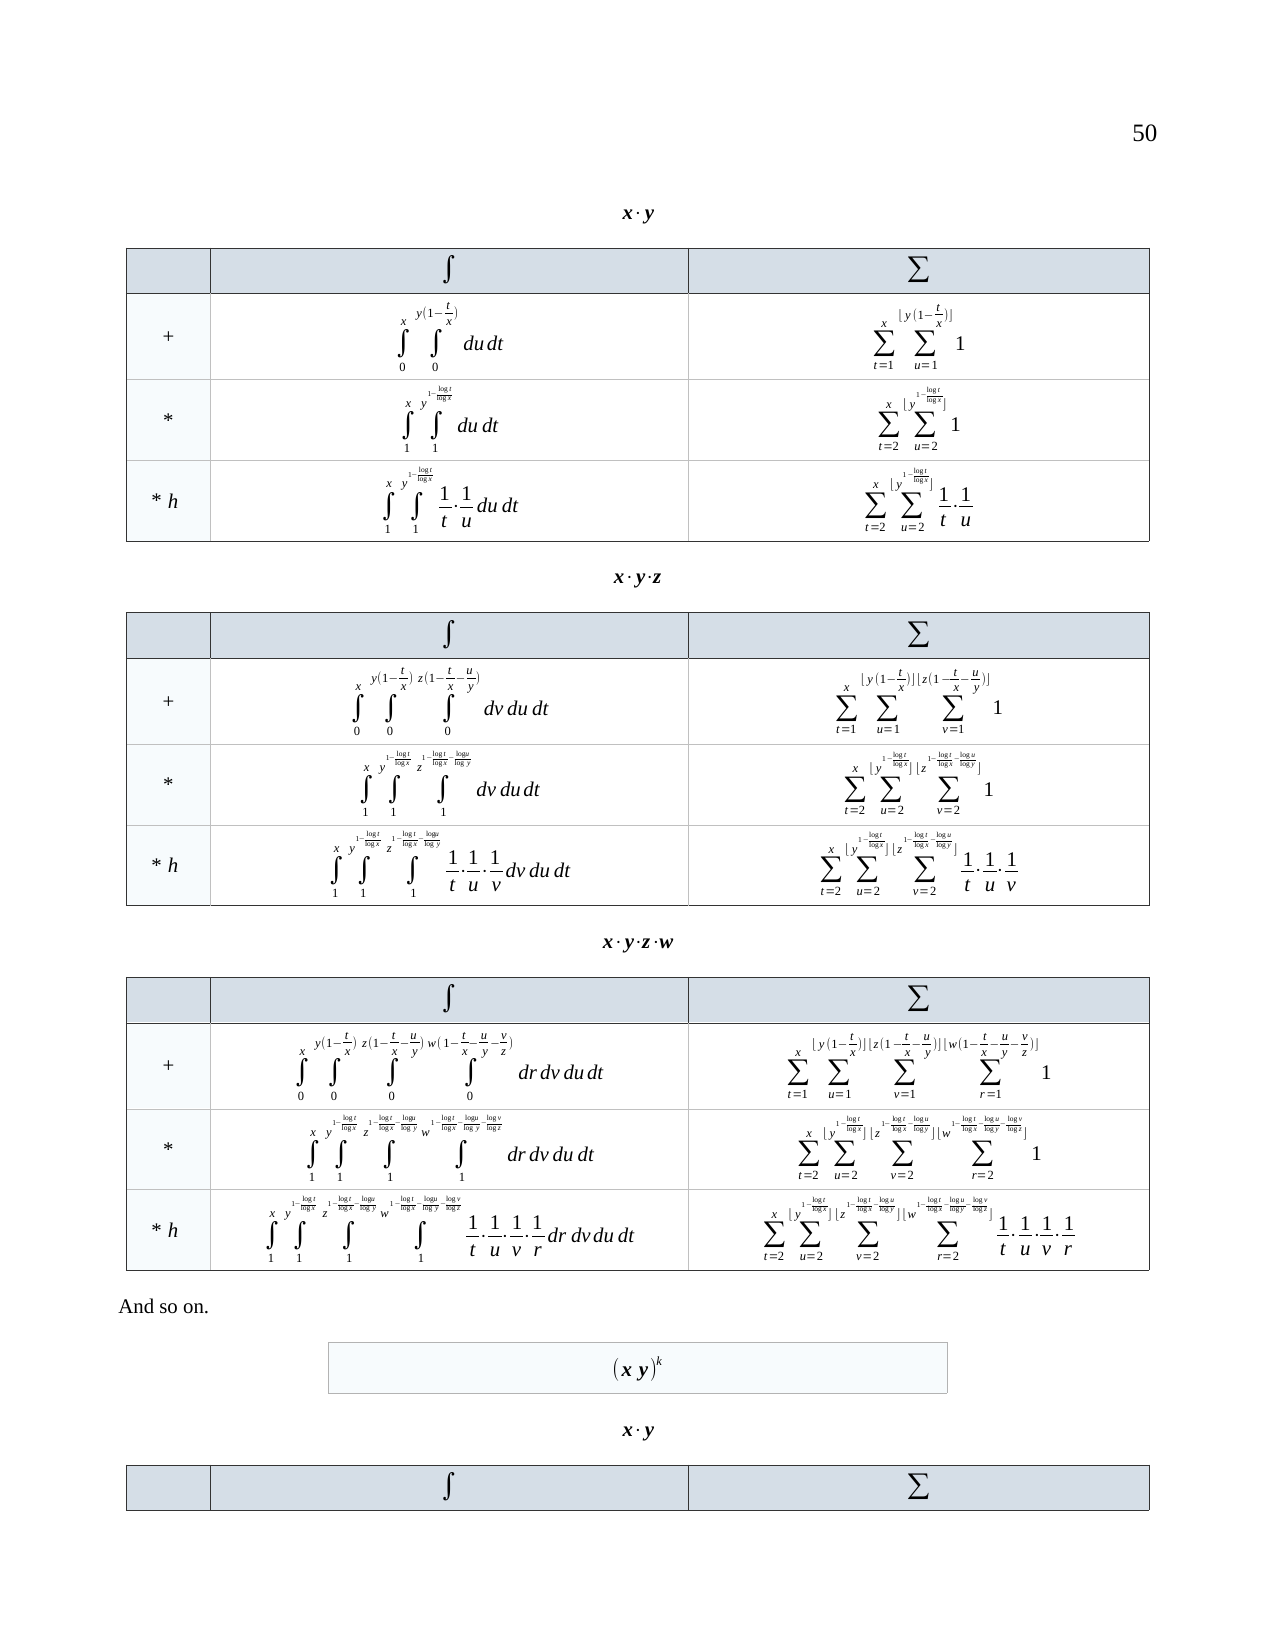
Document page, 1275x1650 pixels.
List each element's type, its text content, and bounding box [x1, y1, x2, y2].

table_cell [211, 294, 688, 379]
table_cell + [127, 294, 210, 379]
table_cell [211, 659, 688, 744]
table_cell [689, 380, 1149, 460]
table_cell [211, 1024, 688, 1108]
table_cell [211, 461, 688, 541]
text And so on. [118, 1294, 1157, 1318]
table_cell * [127, 826, 210, 905]
table_cell [689, 1190, 1149, 1270]
table_cell [689, 461, 1149, 541]
table_cell [689, 1110, 1149, 1189]
table_cell + [127, 1024, 210, 1108]
table_cell [689, 294, 1149, 379]
table_cell [211, 1190, 688, 1270]
table_cell [211, 745, 688, 825]
table_header [127, 1466, 210, 1510]
table_cell + [127, 659, 210, 744]
table_header [689, 613, 1149, 658]
table_header [211, 249, 688, 293]
table_cell * [127, 380, 210, 460]
table_header [127, 978, 210, 1022]
table_cell [689, 745, 1149, 825]
table_header [127, 249, 210, 293]
table_header [127, 613, 210, 658]
table_cell * [127, 1110, 210, 1189]
table_cell [211, 380, 688, 460]
table_cell [211, 1110, 688, 1189]
table_cell [689, 659, 1149, 744]
table_cell [689, 1024, 1149, 1108]
table_cell * [127, 1190, 210, 1270]
table_header [211, 1466, 688, 1510]
table_cell * [127, 461, 210, 541]
table_header [689, 978, 1149, 1022]
table_header [689, 249, 1149, 293]
table_cell [689, 826, 1149, 905]
table_header [689, 1466, 1149, 1510]
table_cell [211, 826, 688, 905]
table_header [211, 978, 688, 1022]
table_cell * [127, 745, 210, 825]
table_header [211, 613, 688, 658]
